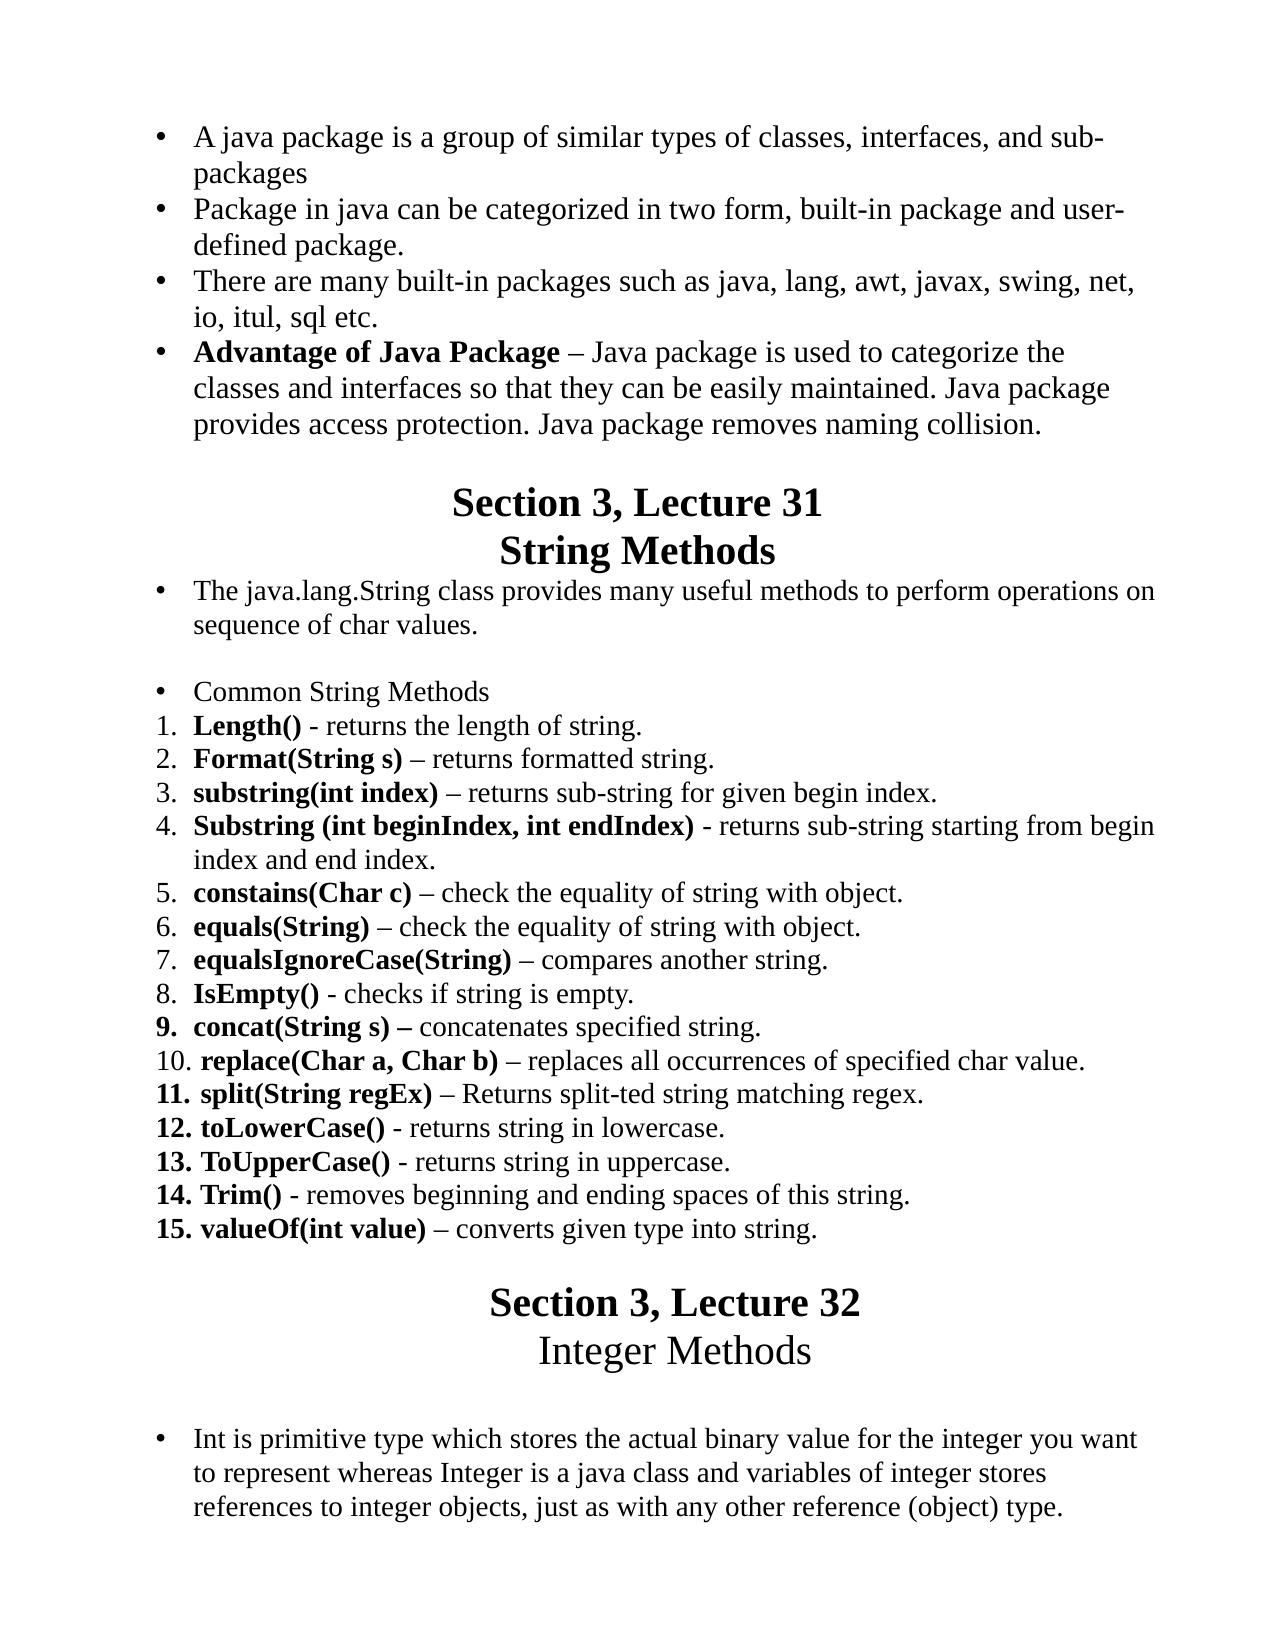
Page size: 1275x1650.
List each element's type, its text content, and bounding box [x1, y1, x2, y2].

list Trim() - removes beginning and ending spaces of this string. [156, 1177, 1157, 1211]
text String Methods [118, 525, 1157, 573]
list Substring (int beginIndex, int endIndex) - returns sub-string starting from begin index and end index. [156, 808, 1157, 875]
list Int is primitive type which stores the actual binary value for the integer you want to represent whereas Integer is a java class and variables of integer stores references to integer objects, just as with any other reference (object) type. [156, 1422, 1157, 1522]
list Format(String s) – returns formatted string. [156, 741, 1157, 775]
list Length() - returns the length of string. [156, 708, 1157, 741]
list constains(Char c) – check the equality of string with object. [156, 875, 1157, 909]
list Common String Methods [156, 674, 1157, 708]
list Advantage of Java Package – Java package is used to categorize the classes and interfaces so that they can be easily maintained. Java package provides access protection. Java package removes naming collision. [156, 334, 1157, 442]
text Section 3, Lecture 31 [118, 477, 1157, 525]
list equals(String) – check the equality of string with object. [156, 909, 1157, 942]
list Integer Methods [156, 1326, 1157, 1374]
list replace(Char a, Char b) – replaces all occurrences of specified char value. [156, 1043, 1157, 1077]
list A java package is a group of similar types of classes, interfaces, and sub-packages [156, 118, 1157, 190]
list IsEmpty() - checks if string is empty. [156, 976, 1157, 1009]
list split(String regEx) – Returns split-ted string matching regex. [156, 1077, 1157, 1110]
list Section 3, Lecture 32 [156, 1278, 1157, 1326]
list The java.lang.String class provides many useful methods to perform operations on sequence of char values. [156, 573, 1157, 641]
list There are many built-in packages such as java, lang, awt, javax, swing, net, io, itul, sql etc. [156, 262, 1157, 334]
list Package in java can be categorized in two form, built-in package and user-defined package. [156, 190, 1157, 262]
list concat(String s) – concatenates specified string. [156, 1009, 1157, 1043]
list valueOf(int value) – converts given type into string. [156, 1211, 1157, 1244]
list toLowerCase() - returns string in lowercase. [156, 1110, 1157, 1144]
list equalsIgnoreCase(String) – compares another string. [156, 942, 1157, 976]
list substring(int index) – returns sub-string for given begin index. [156, 775, 1157, 808]
list ToUpperCase() - returns string in uppercase. [156, 1144, 1157, 1177]
